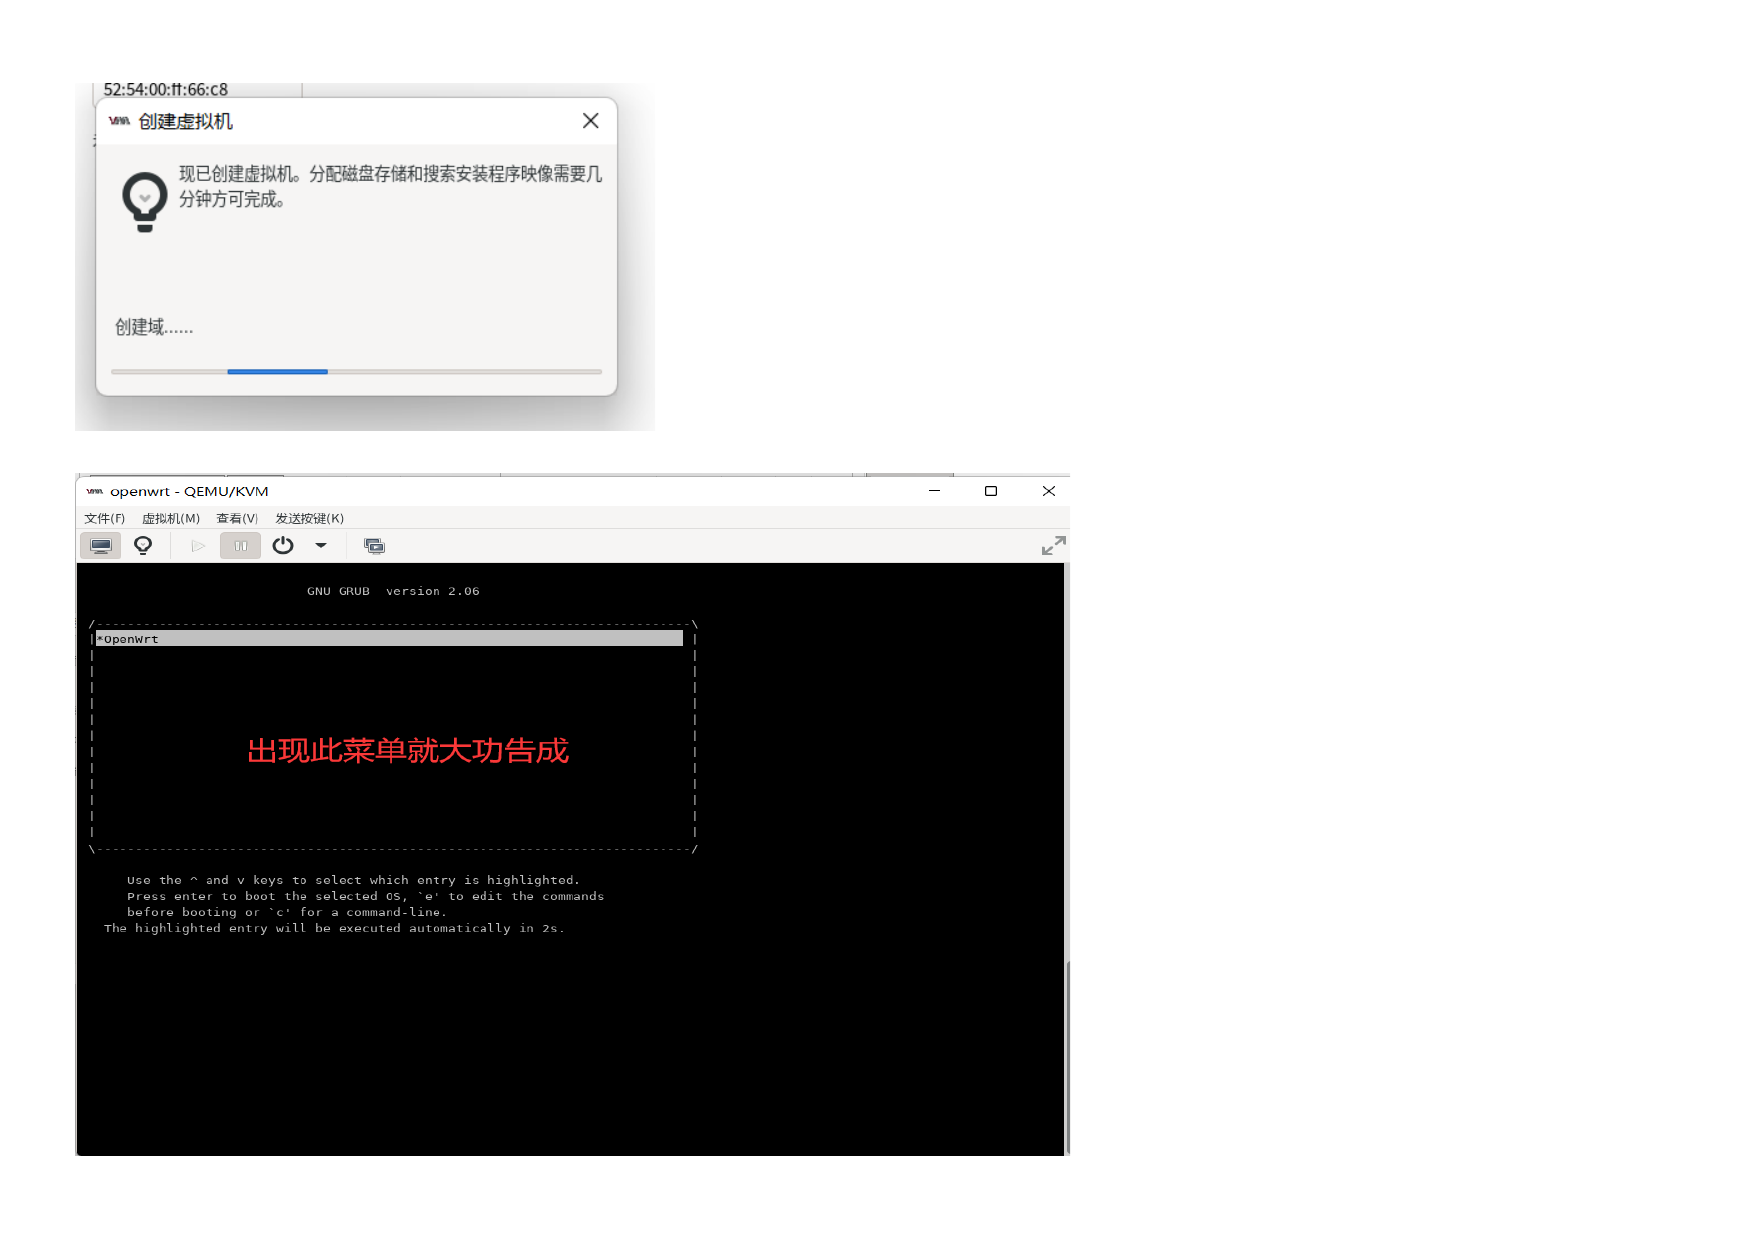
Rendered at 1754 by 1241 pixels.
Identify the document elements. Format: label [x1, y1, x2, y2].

picture [75, 473, 1071, 1156]
picture [75, 83, 655, 431]
